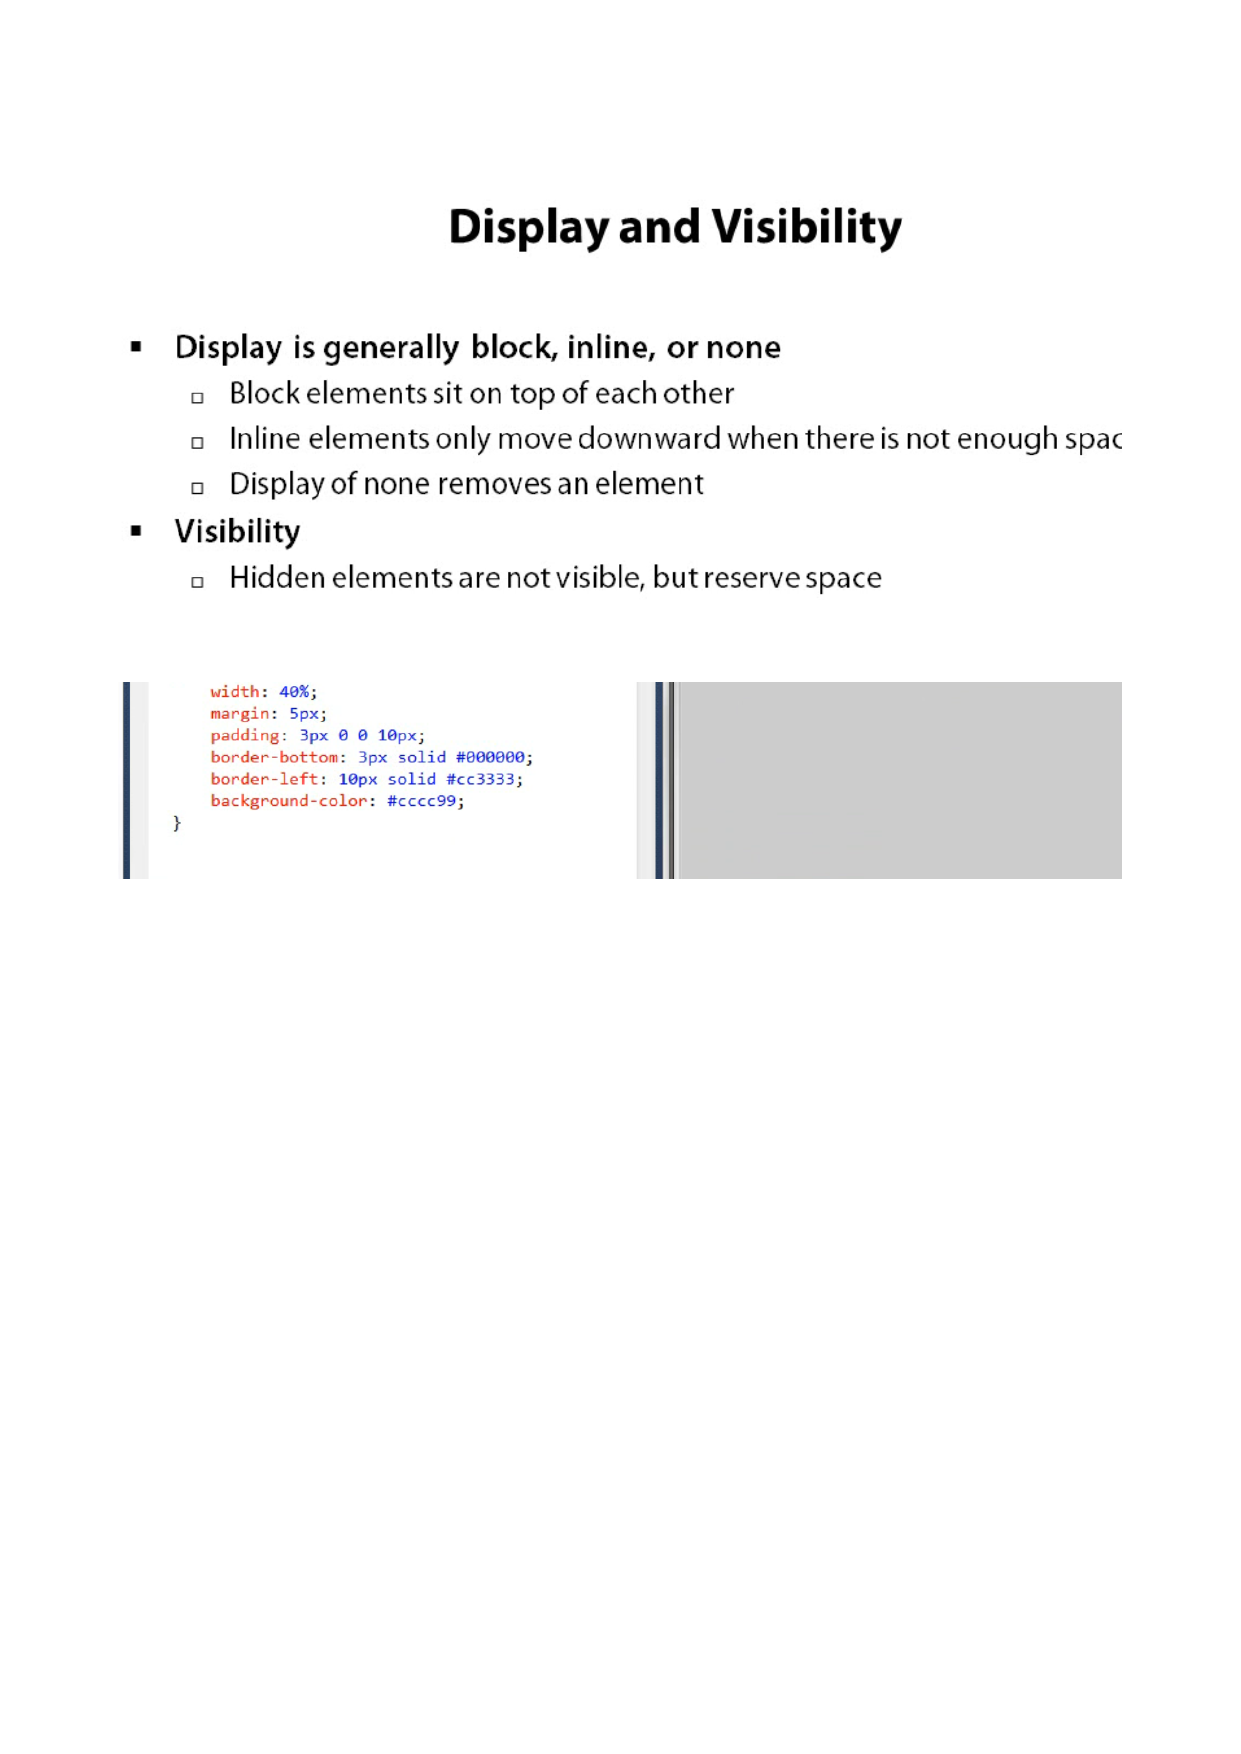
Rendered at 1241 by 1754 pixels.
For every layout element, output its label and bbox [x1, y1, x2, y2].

picture [118, 146, 1122, 879]
